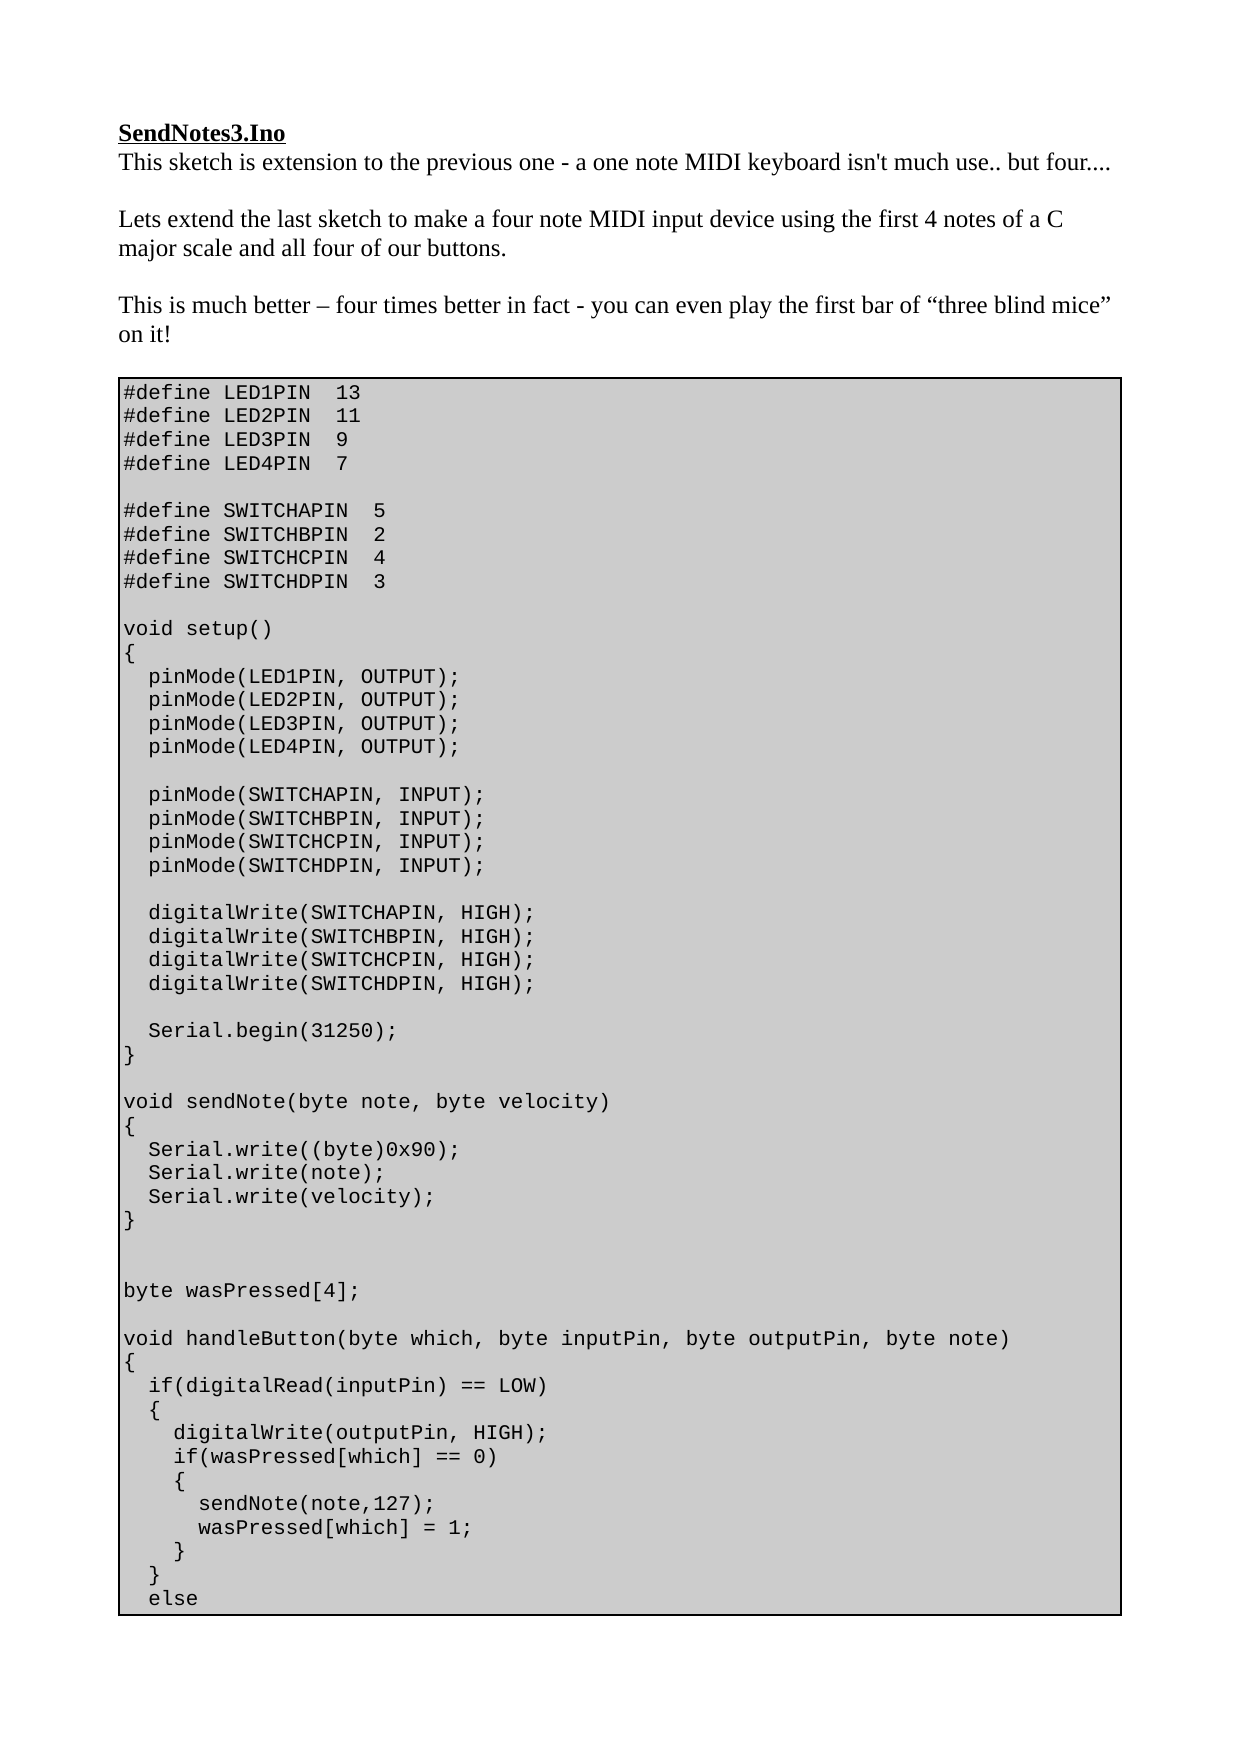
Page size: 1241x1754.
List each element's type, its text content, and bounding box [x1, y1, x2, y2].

text } [120, 1559, 1120, 1583]
text #define SWITCHAPIN 5 [120, 495, 1120, 519]
text pinMode(LED4PIN, OUTPUT); [120, 732, 1120, 755]
text pinMode(SWITCHBPIN, INPUT); [120, 802, 1120, 826]
text { [120, 637, 1120, 661]
text byte wasPressed[4]; [120, 1275, 1120, 1299]
text } [120, 1204, 1120, 1228]
text pinMode(SWITCHDPIN, INPUT); [120, 850, 1120, 873]
text pinMode(LED1PIN, OUTPUT); [120, 661, 1120, 684]
text { [120, 1110, 1120, 1133]
text { [120, 1346, 1120, 1370]
text pinMode(SWITCHCPIN, INPUT); [120, 826, 1120, 850]
text digitalWrite(SWITCHBPIN, HIGH); [120, 921, 1120, 944]
text digitalWrite(SWITCHDPIN, HIGH); [120, 968, 1120, 992]
text sendNote(note,127); [120, 1488, 1120, 1512]
text digitalWrite(outputPin, HIGH); [120, 1417, 1120, 1441]
text #define LED4PIN 7 [120, 448, 1120, 471]
text pinMode(LED2PIN, OUTPUT); [120, 684, 1120, 708]
text digitalWrite(SWITCHCPIN, HIGH); [120, 944, 1120, 968]
text } [120, 1536, 1120, 1559]
text Serial.write(note); [120, 1157, 1120, 1181]
text Serial.write(velocity); [120, 1181, 1120, 1204]
text { [120, 1464, 1120, 1488]
text void setup() [120, 613, 1120, 637]
text Serial.write((byte)0x90); [120, 1133, 1120, 1157]
text } [120, 1039, 1120, 1063]
text #define SWITCHBPIN 2 [120, 519, 1120, 542]
text #define SWITCHCPIN 4 [120, 542, 1120, 566]
text digitalWrite(SWITCHAPIN, HIGH); [120, 897, 1120, 921]
text if(digitalRead(inputPin) == LOW) [120, 1370, 1120, 1394]
text wasPressed[which] = 1; [120, 1512, 1120, 1536]
text SendNotes3.Ino [118, 118, 1122, 147]
text #define LED2PIN 11 [120, 401, 1120, 424]
text Lets extend the last sketch to make a four note MIDI input device using the first 4 notes of a C major scale and all four of our buttons. [118, 204, 1122, 262]
text This is much better – four times better in fact - you can even play the first bar of “three blind mice” on it! [118, 291, 1122, 348]
text void sendNote(byte note, byte velocity) [120, 1086, 1120, 1110]
text #define LED3PIN 9 [120, 424, 1120, 448]
text pinMode(SWITCHAPIN, INPUT); [120, 779, 1120, 802]
text This sketch is extension to the previous one - a one note MIDI keyboard isn't much use.. but four.... [118, 147, 1122, 176]
text else [120, 1583, 1120, 1614]
text pinMode(LED3PIN, OUTPUT); [120, 708, 1120, 732]
text void handleButton(byte which, byte inputPin, byte outputPin, byte note) [120, 1323, 1120, 1346]
text #define SWITCHDPIN 3 [120, 566, 1120, 590]
text #define LED1PIN 13 [120, 379, 1120, 401]
text Serial.begin(31250); [120, 1015, 1120, 1039]
text { [120, 1394, 1120, 1417]
text if(wasPressed[which] == 0) [120, 1441, 1120, 1464]
